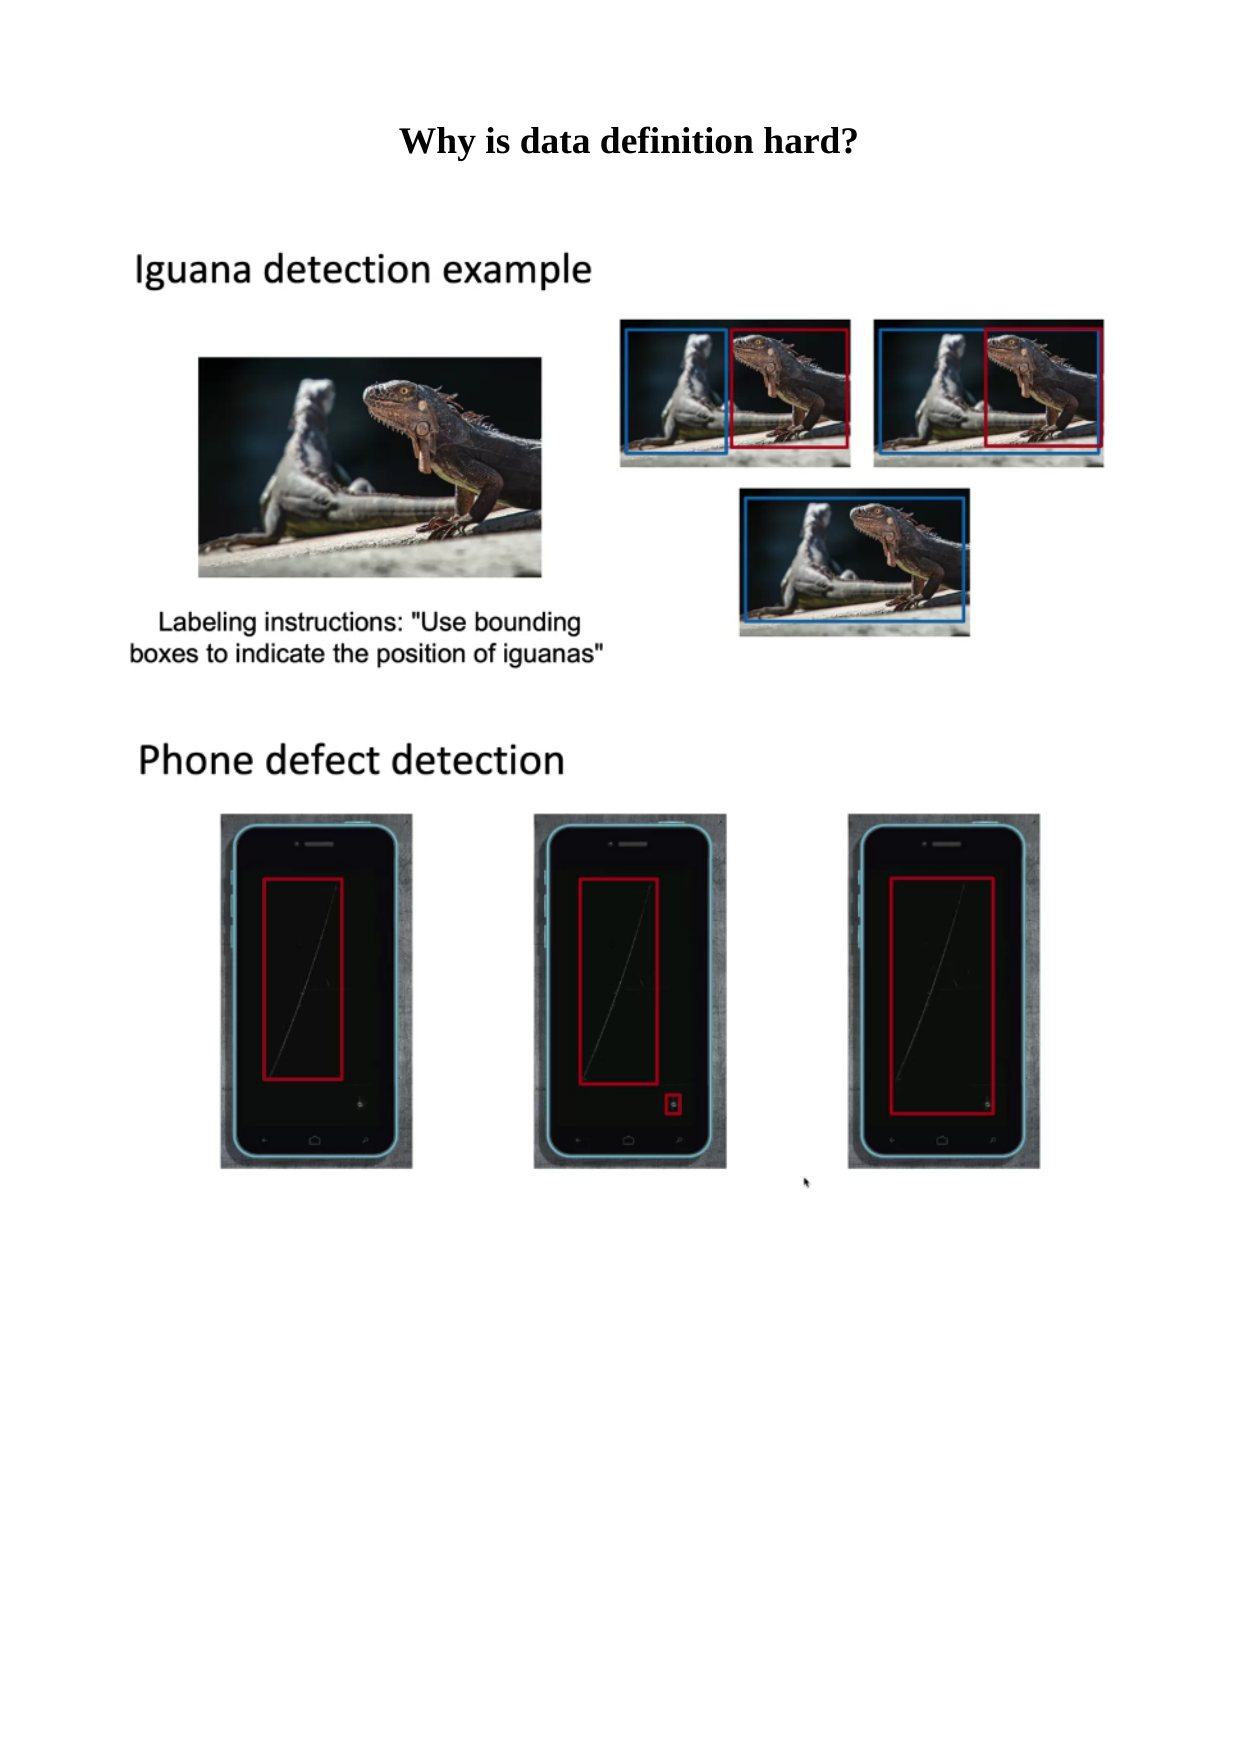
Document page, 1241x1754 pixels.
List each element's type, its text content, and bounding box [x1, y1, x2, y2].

picture [110, 239, 1115, 675]
picture [118, 726, 1123, 1189]
subtitle Why is data definition hard? [118, 118, 1122, 161]
